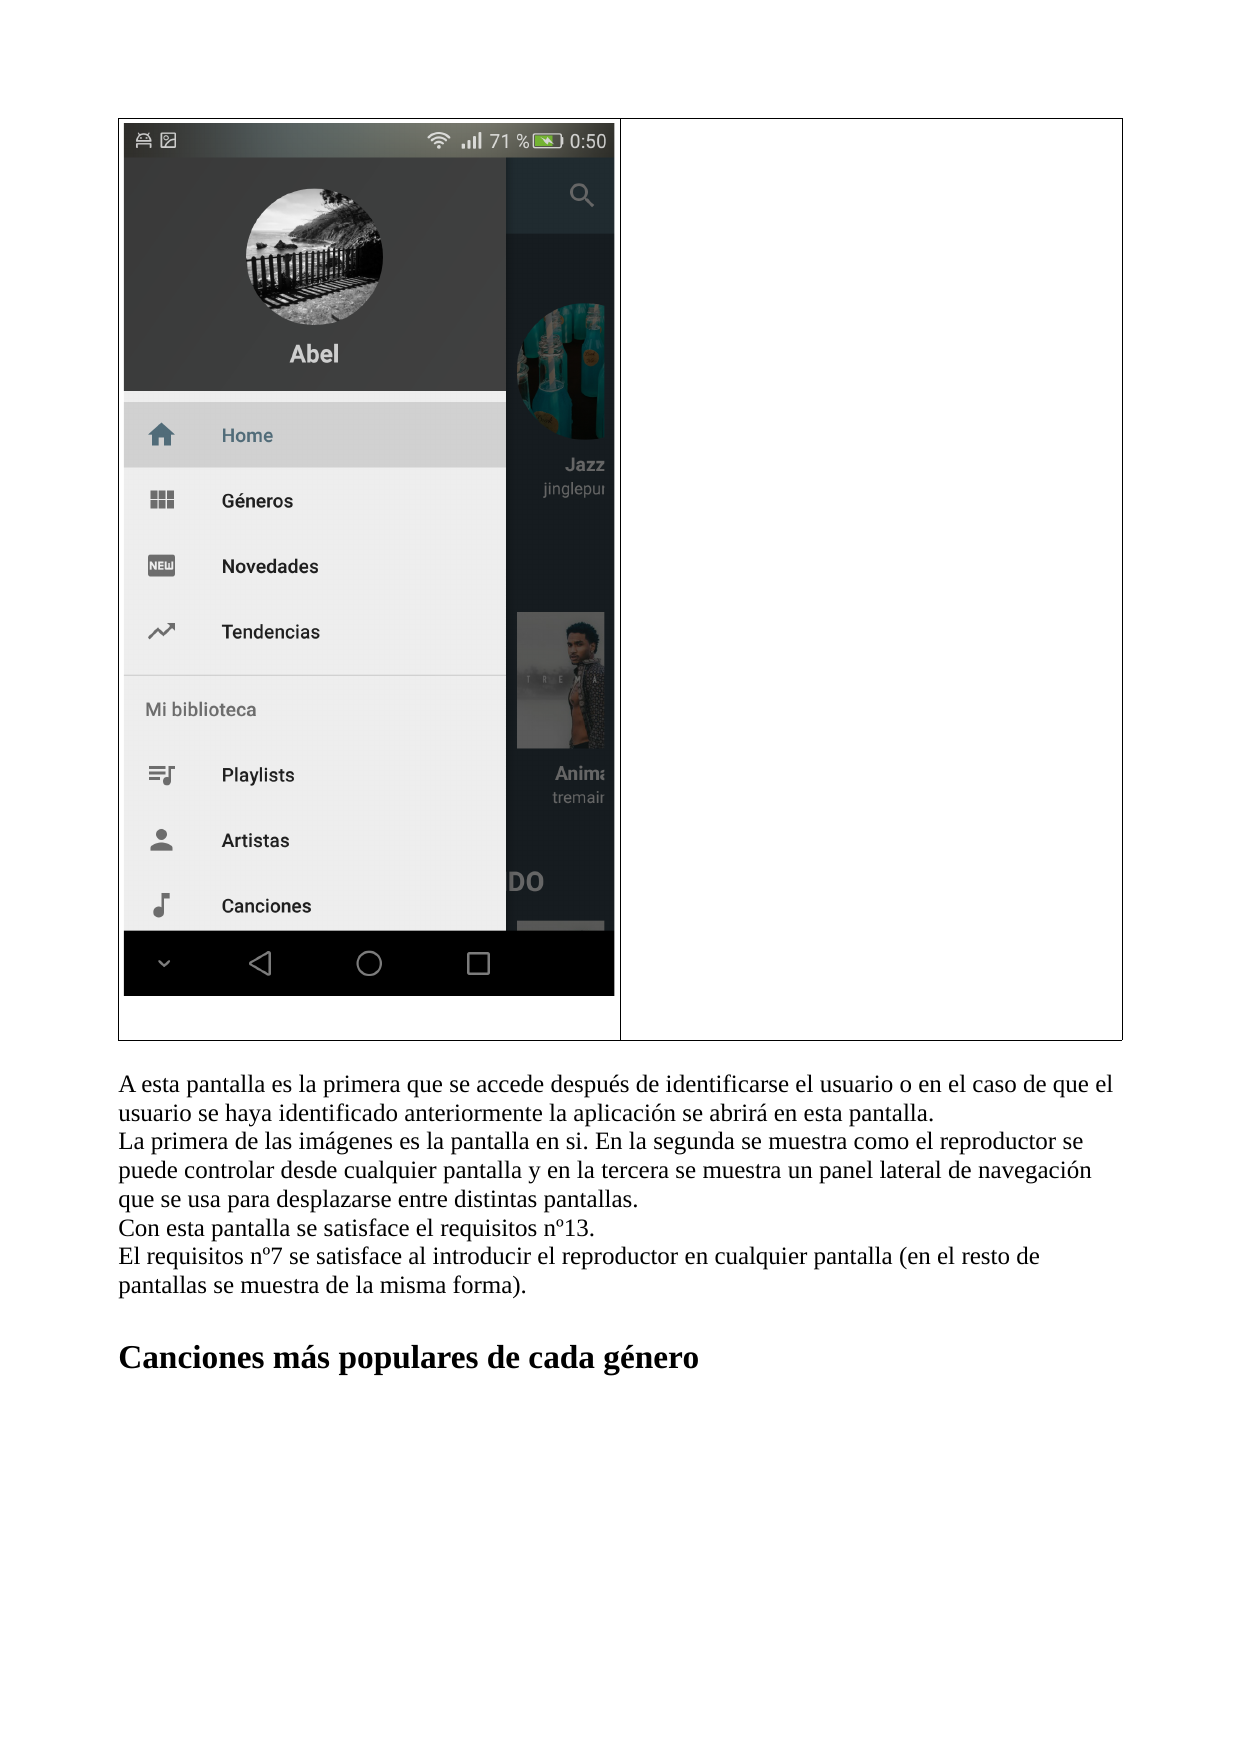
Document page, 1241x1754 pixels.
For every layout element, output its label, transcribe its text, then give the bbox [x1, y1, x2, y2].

text El requisitos nº7 se satisface al introducir el reproductor en cualquier pantalla (en el resto de pantallas se muestra de la misma forma). [118, 1241, 1122, 1299]
text Canciones más populares de cada género [118, 1337, 1122, 1376]
text Con esta pantalla se satisface el requisitos nº13. [118, 1213, 1122, 1241]
table_cell [119, 119, 620, 1040]
table_cell [621, 119, 1122, 1040]
text La primera de las imágenes es la pantalla en si. En la segunda se muestra como el reproductor se puede controlar desde cualquier pantalla y en la tercera se muestra un panel lateral de navegación que se usa para desplazarse entre distintas pantallas. [118, 1126, 1122, 1213]
text A esta pantalla es la primera que se accede después de identificarse el usuario o en el caso de que el usuario se haya identificado anteriormente la aplicación se abrirá en esta pantalla. [118, 1069, 1122, 1126]
picture [123, 123, 615, 996]
